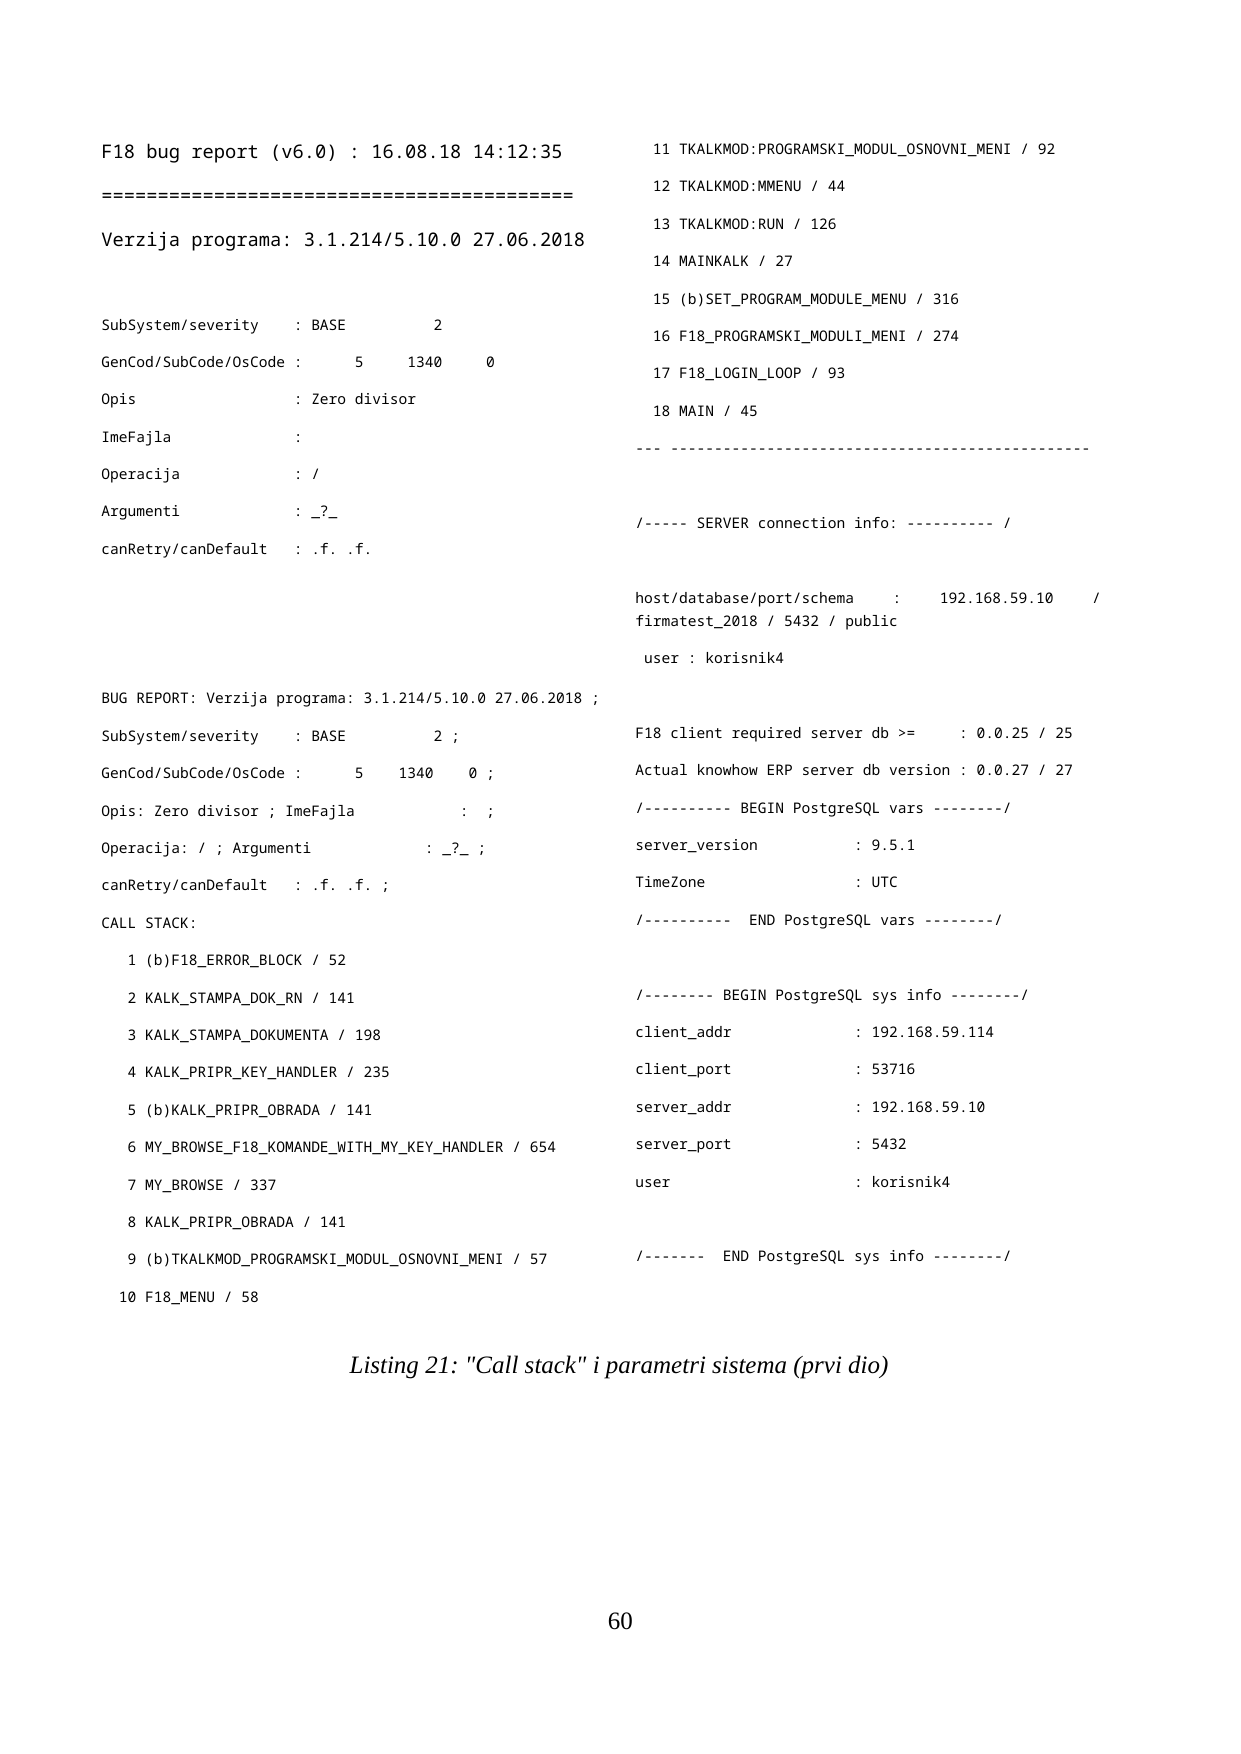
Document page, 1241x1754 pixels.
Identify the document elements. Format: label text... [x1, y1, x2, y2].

text 4 KALK_PRIPR_KEY_HANDLER / 235 [101, 1062, 605, 1082]
text 17 F18_LOGIN_LOOP / 93 [635, 363, 1139, 383]
text 7 MY_BROWSE / 337 [101, 1174, 605, 1194]
text /---------- END PostgreSQL vars --------/ [635, 909, 1139, 929]
text /---------- BEGIN PostgreSQL vars --------/ [635, 797, 1139, 817]
text --- ------------------------------------------------ [635, 438, 1139, 458]
text client_port : 53716 [635, 1059, 1139, 1079]
text 1 (b)F18_ERROR_BLOCK / 52 [101, 950, 605, 970]
text Operacija : / [101, 464, 605, 484]
text 18 MAIN / 45 [635, 401, 1139, 421]
text canRetry/canDefault : .f. .f. ; [101, 875, 605, 895]
text /----- SERVER connection info: ---------- / [635, 513, 1139, 533]
text GenCod/SubCode/OsCode : 5 1340 0 ; [101, 763, 605, 783]
text 11 TKALKMOD:PROGRAMSKI_MODUL_OSNOVNI_MENI / 92 [635, 139, 1139, 159]
text 9 (b)TKALKMOD_PROGRAMSKI_MODUL_OSNOVNI_MENI / 57 [101, 1249, 605, 1269]
text CALL STACK: [101, 913, 605, 932]
text Opis : Zero divisor [101, 389, 605, 409]
text SubSystem/severity : BASE 2 [101, 314, 605, 334]
text 14 MAINKALK / 27 [635, 251, 1139, 271]
text /-------- BEGIN PostgreSQL sys info --------/ [635, 984, 1139, 1004]
text Argumenti : _?_ [101, 501, 605, 521]
text 15 (b)SET_PROGRAM_MODULE_MENU / 316 [635, 288, 1139, 308]
text 12 TKALKMOD:MMENU / 44 [635, 176, 1139, 196]
text 5 (b)KALK_PRIPR_OBRADA / 141 [101, 1099, 605, 1119]
text TimeZone : UTC [635, 872, 1139, 892]
text 13 TKALKMOD:RUN / 126 [635, 214, 1139, 233]
text 8 KALK_PRIPR_OBRADA / 141 [101, 1212, 605, 1232]
text ========================================== [101, 183, 605, 208]
text Verzija programa: 3.1.214/5.10.0 27.06.2018 [101, 227, 605, 252]
text ImeFajla : [101, 426, 605, 446]
text user : korisnik4 [635, 1171, 1139, 1191]
text 10 F18_MENU / 58 [101, 1287, 605, 1306]
text BUG REPORT: Verzija programa: 3.1.214/5.10.0 27.06.2018 ; [101, 688, 605, 708]
text 6 MY_BROWSE_F18_KOMANDE_WITH_MY_KEY_HANDLER / 654 [101, 1137, 605, 1157]
text F18 bug report (v6.0) : 16.08.18 14:12:35 [101, 139, 605, 164]
text 2 KALK_STAMPA_DOK_RN / 141 [101, 987, 605, 1007]
text Actual knowhow ERP server db version : 0.0.27 / 27 [635, 760, 1139, 780]
text server_port : 5432 [635, 1134, 1139, 1154]
text 3 KALK_STAMPA_DOKUMENTA / 198 [101, 1025, 605, 1045]
text Operacija: / ; Argumenti : _?_ ; [101, 838, 605, 858]
list Listing 21: "Call stack" i parametri sistema (prvi dio) [101, 1350, 1139, 1378]
text 16 F18_PROGRAMSKI_MODULI_MENI / 274 [635, 326, 1139, 346]
text user : korisnik4 [635, 648, 1139, 668]
text /------- END PostgreSQL sys info --------/ [635, 1246, 1139, 1266]
text host/database/port/schema : 192.168.59.10 / firmatest_2018 / 5432 / public [635, 588, 1139, 630]
text canRetry/canDefault : .f. .f. [101, 539, 605, 558]
text server_addr : 192.168.59.10 [635, 1097, 1139, 1116]
text F18 client required server db >= : 0.0.25 / 25 [635, 723, 1139, 742]
text client_addr : 192.168.59.114 [635, 1022, 1139, 1042]
text SubSystem/severity : BASE 2 ; [101, 726, 605, 746]
text GenCod/SubCode/OsCode : 5 1340 0 [101, 352, 605, 372]
text Opis: Zero divisor ; ImeFajla : ; [101, 800, 605, 820]
text server_version : 9.5.1 [635, 835, 1139, 855]
